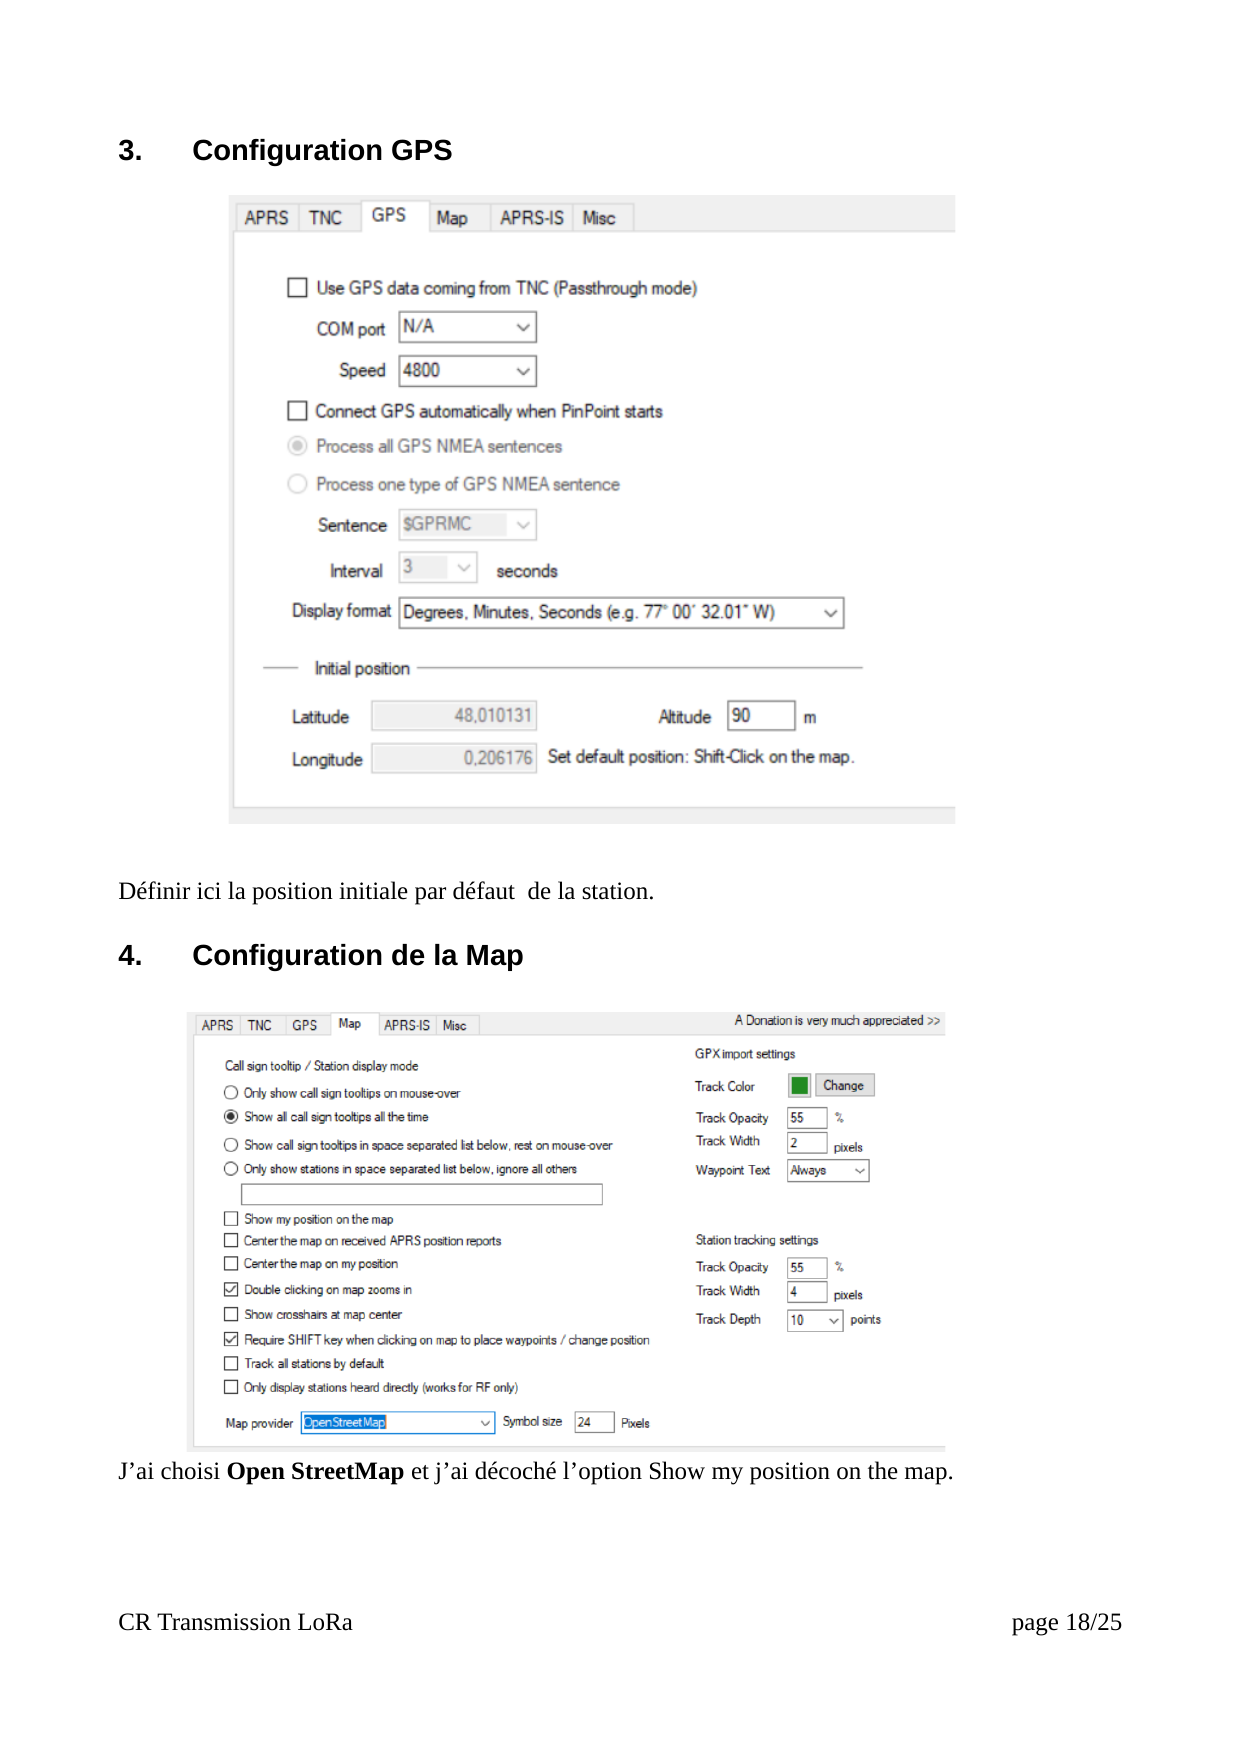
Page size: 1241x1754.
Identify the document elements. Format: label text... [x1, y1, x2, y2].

picture [186, 1012, 946, 1452]
subtitle Configuration GPS [118, 133, 1122, 166]
subtitle Configuration de la Map [118, 938, 1122, 971]
text J’ai choisi Open StreetMap et j’ai décoché l’option Show my position on the map. [118, 1032, 1122, 1485]
text Définir ici la position initiale par défaut de la station. [118, 876, 1122, 904]
picture [228, 195, 956, 824]
